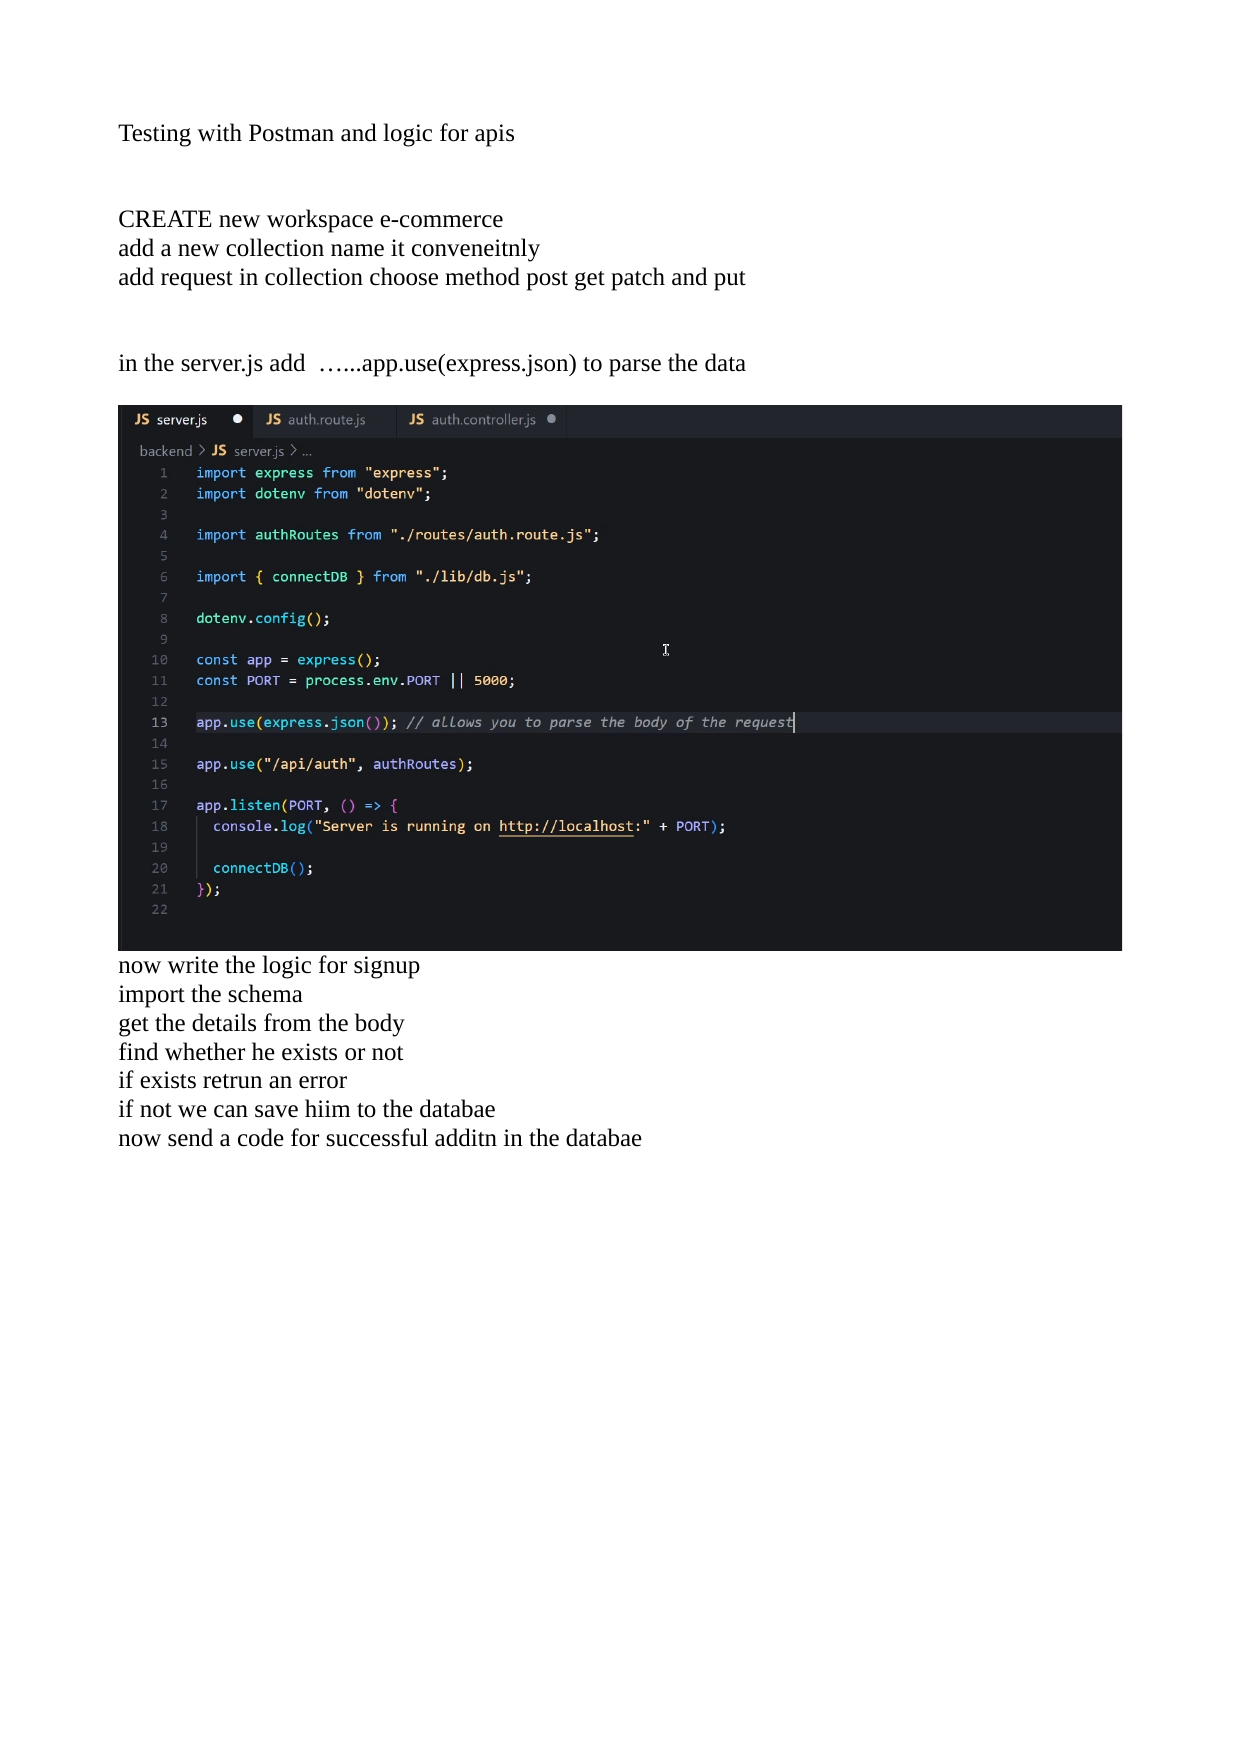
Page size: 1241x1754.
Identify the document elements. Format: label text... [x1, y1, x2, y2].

text now write the logic for signup import the schema [118, 951, 1122, 1008]
picture [118, 405, 1123, 951]
text if not we can save hiim to the databae [118, 1094, 1122, 1123]
text if exists retrun an error [118, 1066, 1122, 1094]
text Testing with Postman and logic for apis [118, 118, 1122, 147]
text CREATE new workspace e-commerce [118, 204, 1122, 233]
text find whether he exists or not [118, 1037, 1122, 1066]
text add a new collection name it conveneitnly [118, 233, 1122, 262]
text add request in collection choose method post get patch and put [118, 262, 1122, 291]
text now send a code for successful additn in the databae [118, 1123, 1122, 1152]
text in the server.js add …...app.use(express.json) to parse the data [118, 348, 1122, 377]
text get the details from the body [118, 1008, 1122, 1037]
